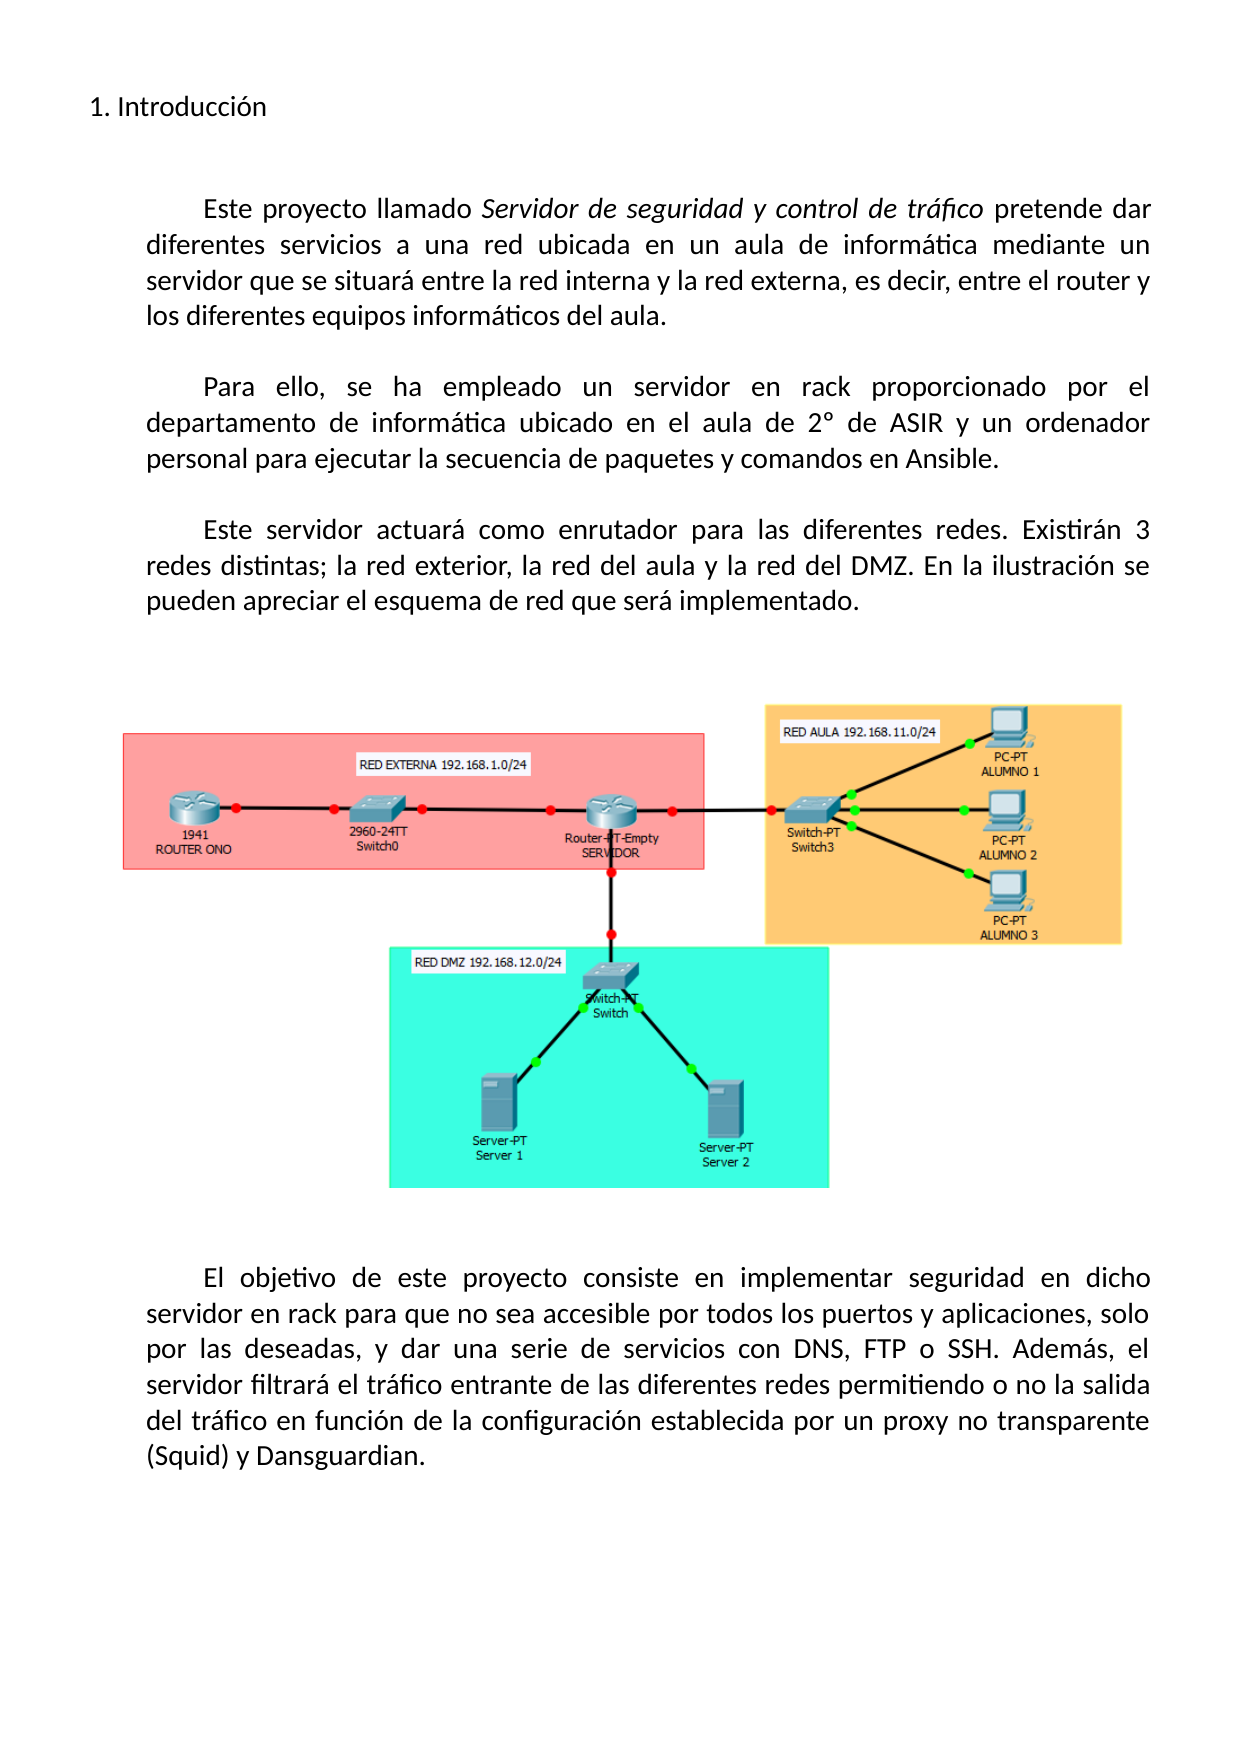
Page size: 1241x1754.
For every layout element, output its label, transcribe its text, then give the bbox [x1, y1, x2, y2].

text Este proyecto llamado Servidor de seguridad y control de tráfico pretende dar diferentes servicios a una red ubicada en un aula de informática mediante un servidor que se situará entre la red interna y la red externa, es decir, entre el router y los diferentes equipos informáticos del aula. [146, 190, 1152, 333]
picture [88, 689, 1152, 1188]
text Este servidor actuará como enrutador para las diferentes redes. Existirán 3 redes distintas; la red exterior, la red del aula y la red del DMZ. En la ilustración se pueden apreciar el esquema de red que será implementado. [146, 511, 1152, 618]
text Para ello, se ha empleado un servidor en rack proporcionado por el departamento de informática ubicado en el aula de 2º de ASIR y un ordenador personal para ejecutar la secuencia de paquetes y comandos en Ansible. [146, 368, 1152, 475]
text 1. Introducción [88, 88, 1152, 124]
text El objetivo de este proyecto consiste en implementar seguridad en dicho servidor en rack para que no sea accesible por todos los puertos y aplicaciones, solo por las deseadas, y dar una serie de servicios con DNS, FTP o SSH. Además, el servidor filtrará el tráfico entrante de las diferentes redes permitiendo o no la salida del tráfico en función de la configuración establecida por un proxy no transparente (Squid) y Dansguardian. [146, 1259, 1152, 1473]
